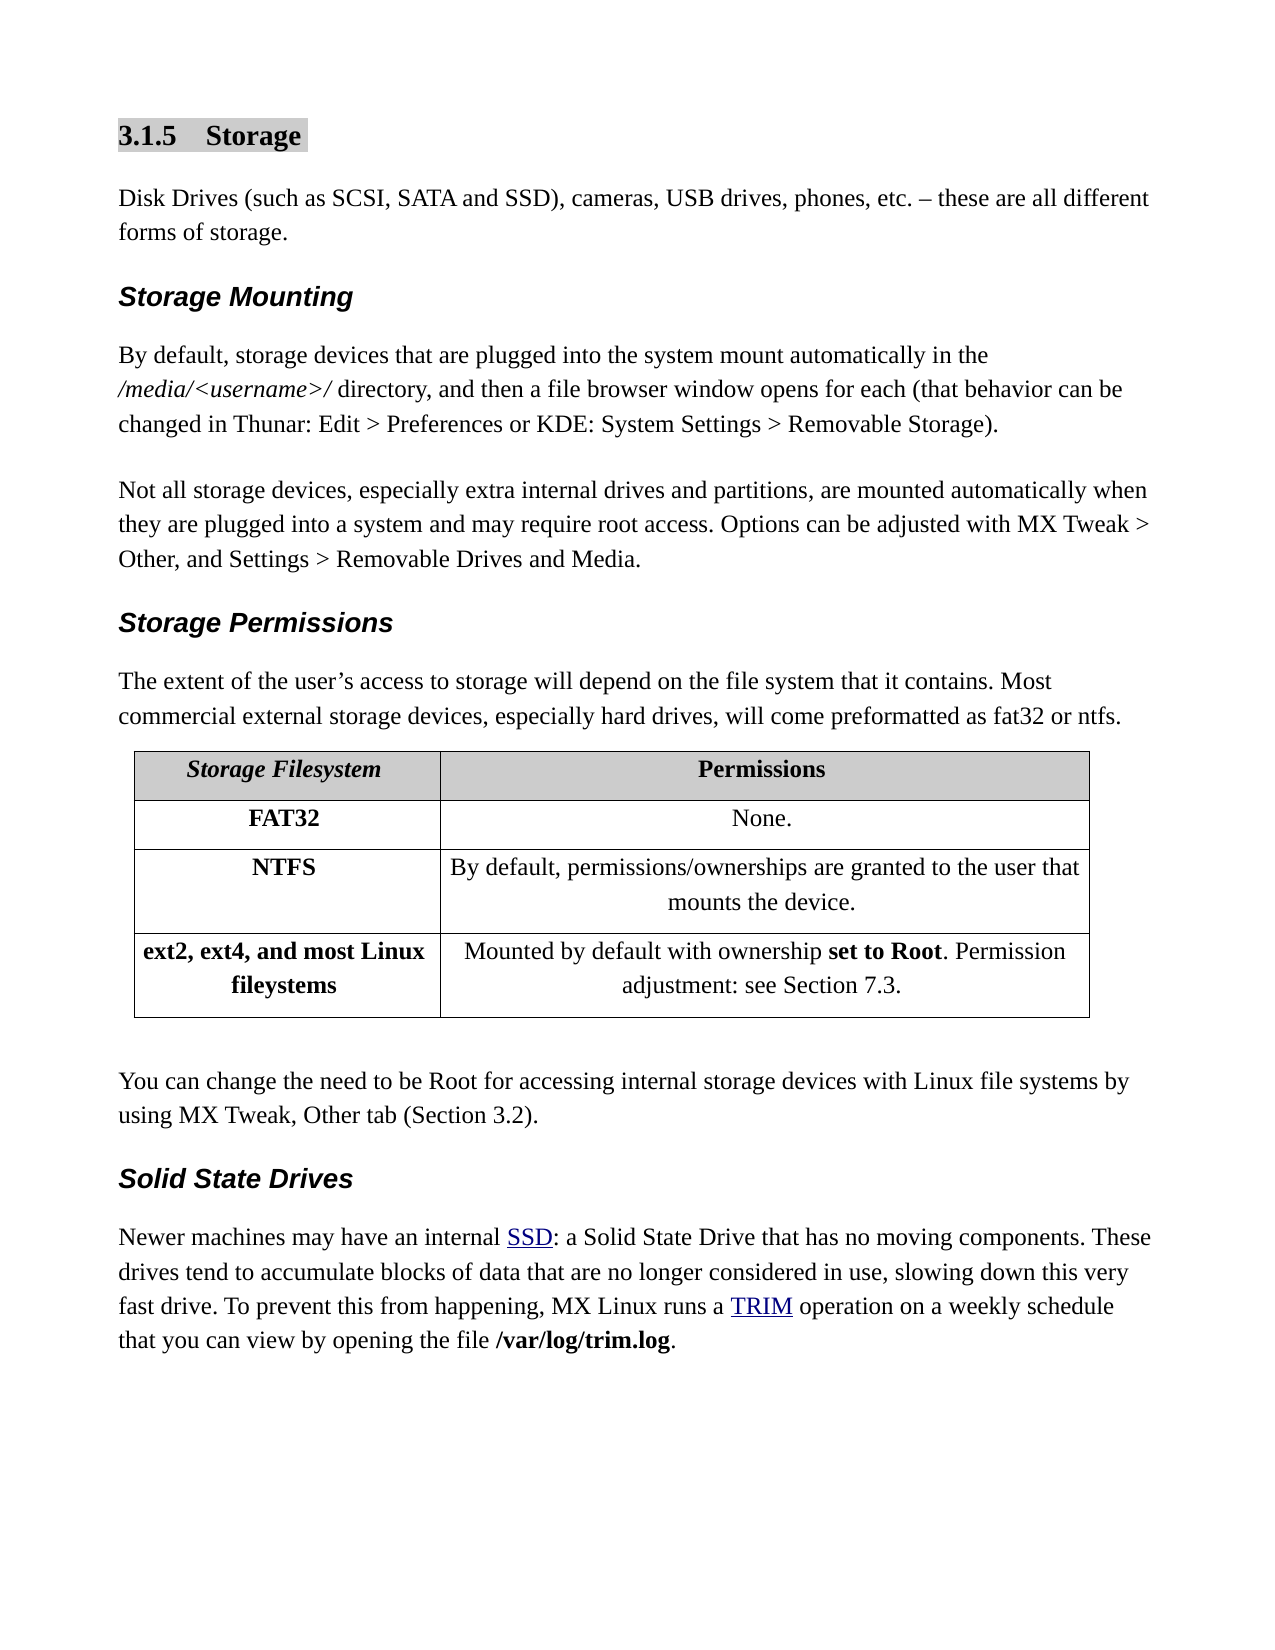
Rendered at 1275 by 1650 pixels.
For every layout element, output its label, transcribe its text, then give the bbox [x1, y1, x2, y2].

text By default, storage devices that are plugged into the system mount automatically in the /media/<username>/ directory, and then a file browser window opens for each (that behavior can be changed in Thunar: Edit > Preferences or KDE: System Settings > Removable Storage). [118, 340, 1157, 438]
text You can change the need to be Root for accessing internal storage devices with Linux file systems by using MX Tweak, Other tab (Section 3.2). [118, 1066, 1157, 1129]
table_header Storage Filesystem [135, 752, 440, 800]
text Not all storage devices, especially extra internal drives and partitions, are mounted automatically when they are plugged into a system and may require root access. Options can be adjusted with MX Tweak > Other, and Settings > Removable Drives and Media. [118, 475, 1157, 572]
text Newer machines may have an internal SSD: a Solid State Drive that has no moving components. These drives tend to accumulate blocks of data that are no longer considered in use, slowing down this very fast drive. To prevent this from happening, MX Linux runs a TRIM operation on a weekly schedule that you can view by opening the file /var/log/trim.log. [118, 1222, 1157, 1354]
subtitle 3.1.5 Storage [308, 118, 1157, 152]
subtitle Storage Permissions [118, 606, 1157, 638]
text Disk Drives (such as SCSI, SATA and SSD), cameras, USB drives, phones, etc. – these are all different forms of storage. [118, 183, 1157, 246]
table_cell ext2, ext4, and most Linux fileystems [135, 934, 440, 1017]
table_cell None. [441, 801, 1089, 849]
text The extent of the user’s access to storage will depend on the file system that it contains. Most commercial external storage devices, especially hard drives, will come preformatted as fat32 or ntfs. [118, 666, 1157, 729]
table_cell FAT32 [135, 801, 440, 849]
subtitle Solid State Drives [118, 1162, 1157, 1194]
table_cell By default, permissions/ownerships are granted to the user that mounts the device. [441, 850, 1089, 933]
table_cell NTFS [135, 850, 440, 933]
table_cell Mounted by default with ownership set to Root. Permission adjustment: see Section 7.3. [441, 934, 1089, 1017]
subtitle Storage Mounting [118, 280, 1157, 312]
table_header Permissions [441, 752, 1089, 800]
